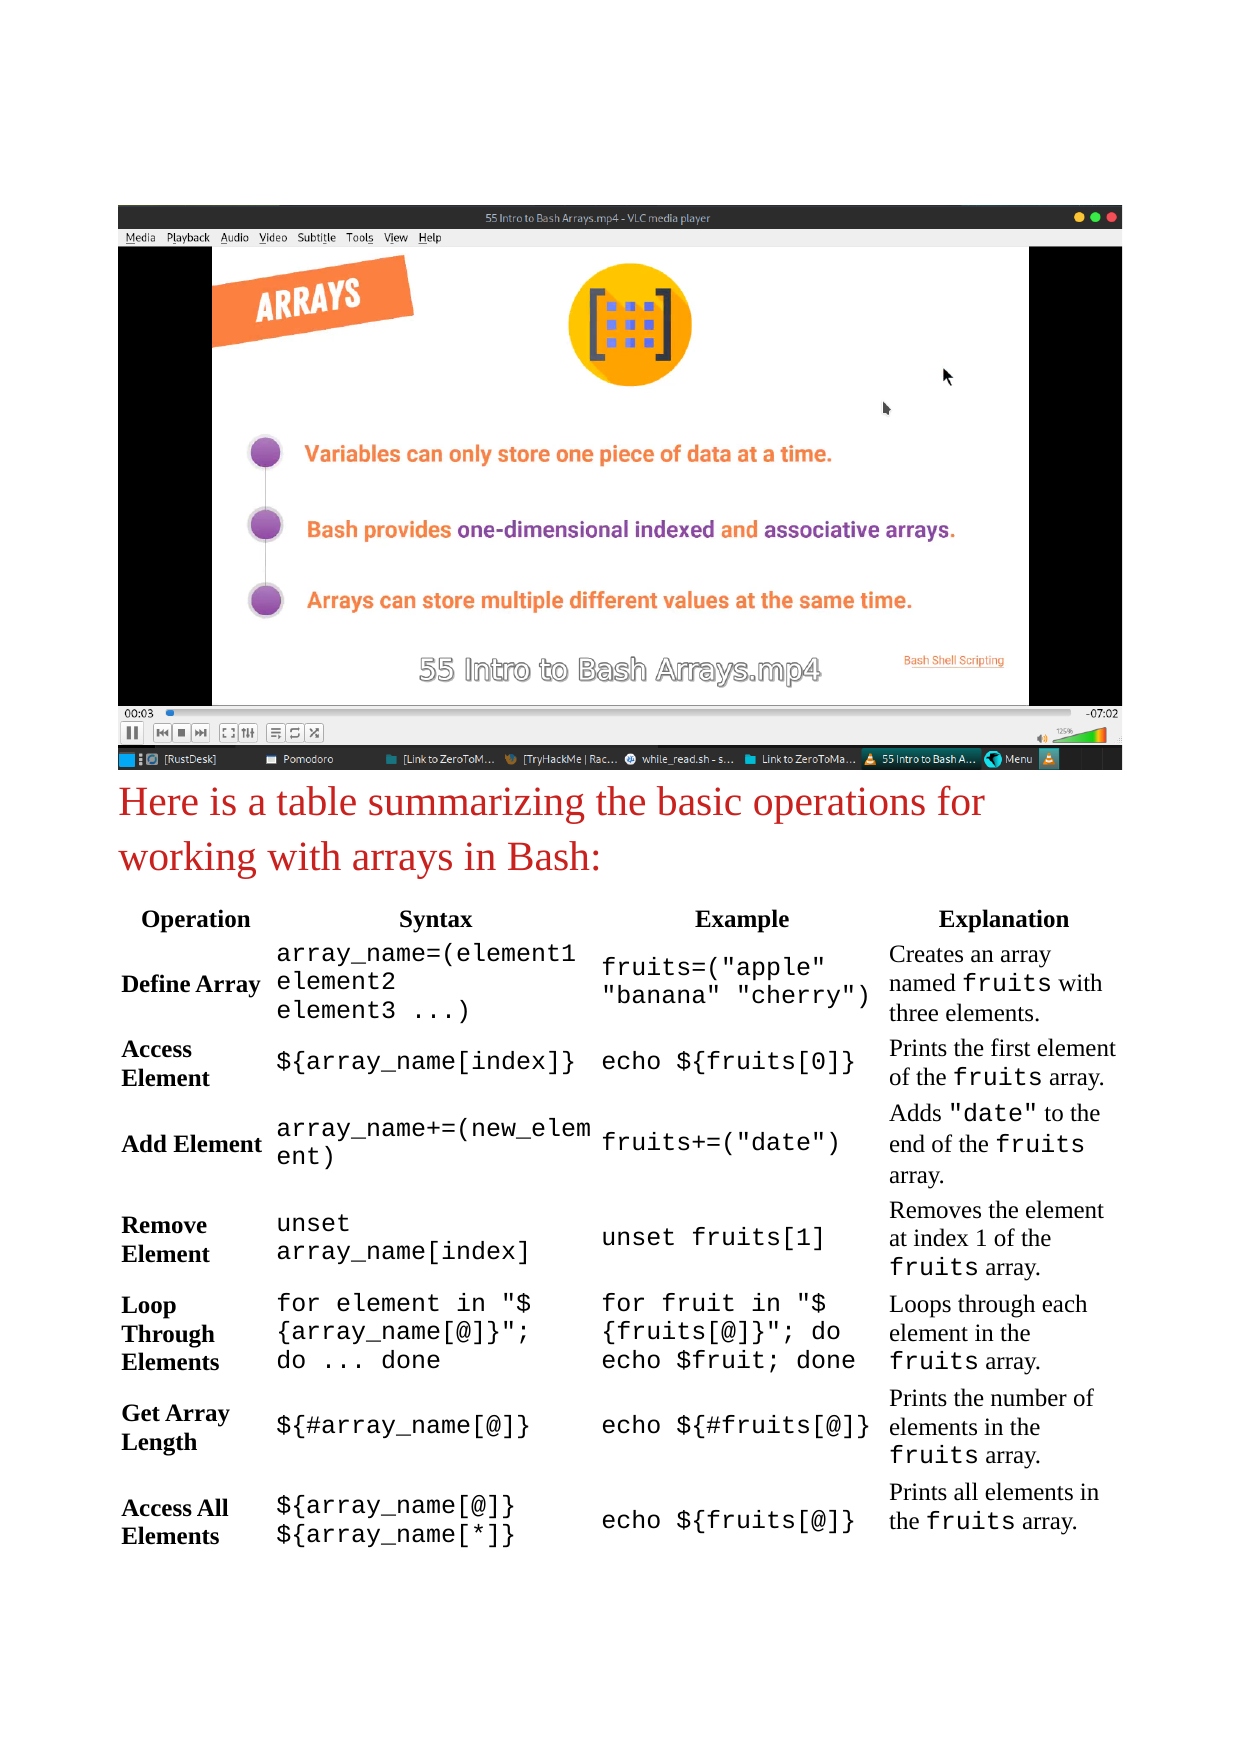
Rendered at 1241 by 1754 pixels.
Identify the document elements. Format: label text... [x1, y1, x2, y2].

table_header Operation [118, 901, 273, 936]
table_cell Prints all elements in the fruits array. [886, 1474, 1122, 1568]
table_cell Add Element [118, 1096, 273, 1192]
table_cell Prints the number of elements in the fruits array. [886, 1380, 1122, 1474]
table_cell Adds "date" to the end of the fruits array. [886, 1096, 1122, 1192]
text Here is a table summarizing the basic operations for working with arrays in Bash: [118, 770, 1122, 880]
table_cell for element in "${array_name[@]}"; do ... done [273, 1286, 598, 1380]
table_cell Creates an array named fruits with three elements. [886, 936, 1122, 1030]
table_header Syntax [273, 901, 598, 936]
table_cell unset fruits[1] [598, 1192, 886, 1286]
table_cell Access Element [118, 1030, 273, 1096]
table_cell echo ${fruits[@]} [598, 1474, 886, 1568]
table_cell for fruit in "${fruits[@]}"; do echo $fruit; done [598, 1286, 886, 1380]
table_cell ${#array_name[@]} [273, 1380, 598, 1474]
table_header Explanation [886, 901, 1122, 936]
table_cell ${array_name[@]} ${array_name[*]} [273, 1474, 598, 1568]
table_cell Loop Through Elements [118, 1286, 273, 1380]
table_header Example [598, 901, 886, 936]
table_cell Prints the first element of the fruits array. [886, 1030, 1122, 1096]
table_cell unset array_name[index] [273, 1192, 598, 1286]
table_cell echo ${fruits[0]} [598, 1030, 886, 1096]
table_cell Get Array Length [118, 1380, 273, 1474]
table_cell Loops through each element in the fruits array. [886, 1286, 1122, 1380]
picture [118, 205, 1123, 770]
table_cell echo ${#fruits[@]} [598, 1380, 886, 1474]
table_cell array_name=(element1 element2 element3 ...) [273, 936, 598, 1030]
table_cell Remove Element [118, 1192, 273, 1286]
table_cell fruits+=("date") [598, 1096, 886, 1192]
table_cell fruits=("apple" "banana" "cherry") [598, 936, 886, 1030]
table_cell Define Array [118, 936, 273, 1030]
table_cell array_name+=(new_element) [273, 1096, 598, 1192]
table_cell Removes the element at index 1 of the fruits array. [886, 1192, 1122, 1286]
table_cell Access All Elements [118, 1474, 273, 1568]
table_cell ${array_name[index]} [273, 1030, 598, 1096]
